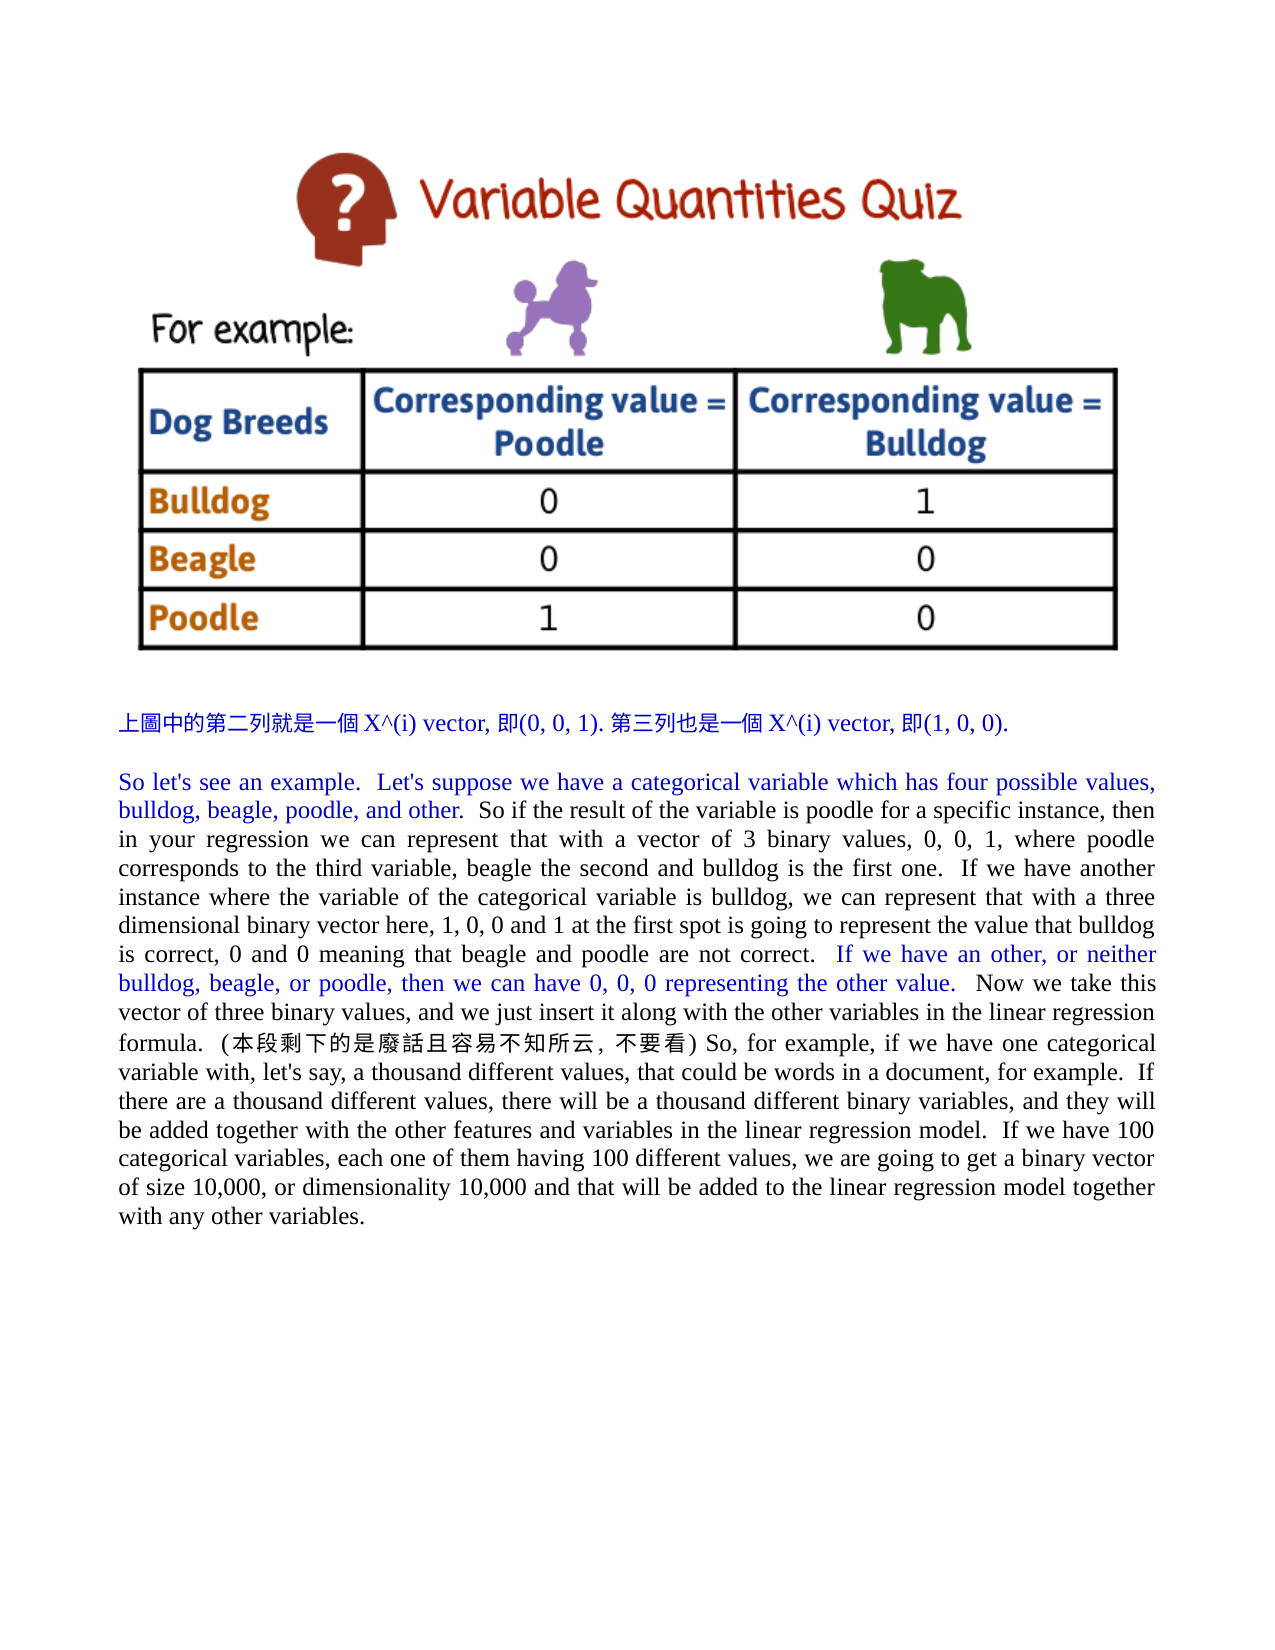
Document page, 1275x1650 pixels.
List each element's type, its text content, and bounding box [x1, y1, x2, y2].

picture [118, 146, 1157, 678]
text So let's see an example. Let's suppose we have a categorical variable which has four possible values, bulldog, beagle, poodle, and other. So if the result of the variable is poodle for a specific instance, then in your regression we can represent that with a vector of 3 binary values, 0, 0, 1, where poodle corresponds to the third variable, beagle the second and bulldog is the first one. If we have another instance where the variable of the categorical variable is bulldog, we can represent that with a three dimensional binary vector here, 1, 0, 0 and 1 at the first spot is going to represent the value that bulldog is correct, 0 and 0 meaning that beagle and poodle are not correct. If we have an other, or neither bulldog, beagle, or poodle, then we can have 0, 0, 0 representing the other value. Now we take this vector of three binary values, and we just insert it along with the other variables in the linear regression formula. (本段剩下的是廢話且容易不知所云, 不要看) So, for example, if we have one categorical variable with, let's say, a thousand different values, that could be words in a document, for example. If there are a thousand different values, there will be a thousand different binary variables, and they will be added together with the other features and variables in the linear regression model. If we have 100 categorical variables, each one of them having 100 different values, we are going to get a binary vector of size 10,000, or dimensionality 10,000 and that will be added to the linear regression model together with any other variables. [118, 767, 1157, 1230]
text 上圖中的第二列就是一個X^(i) vector, 即(0, 0, 1). 第三列也是一個X^(i) vector, 即(1, 0, 0). [118, 706, 1157, 738]
